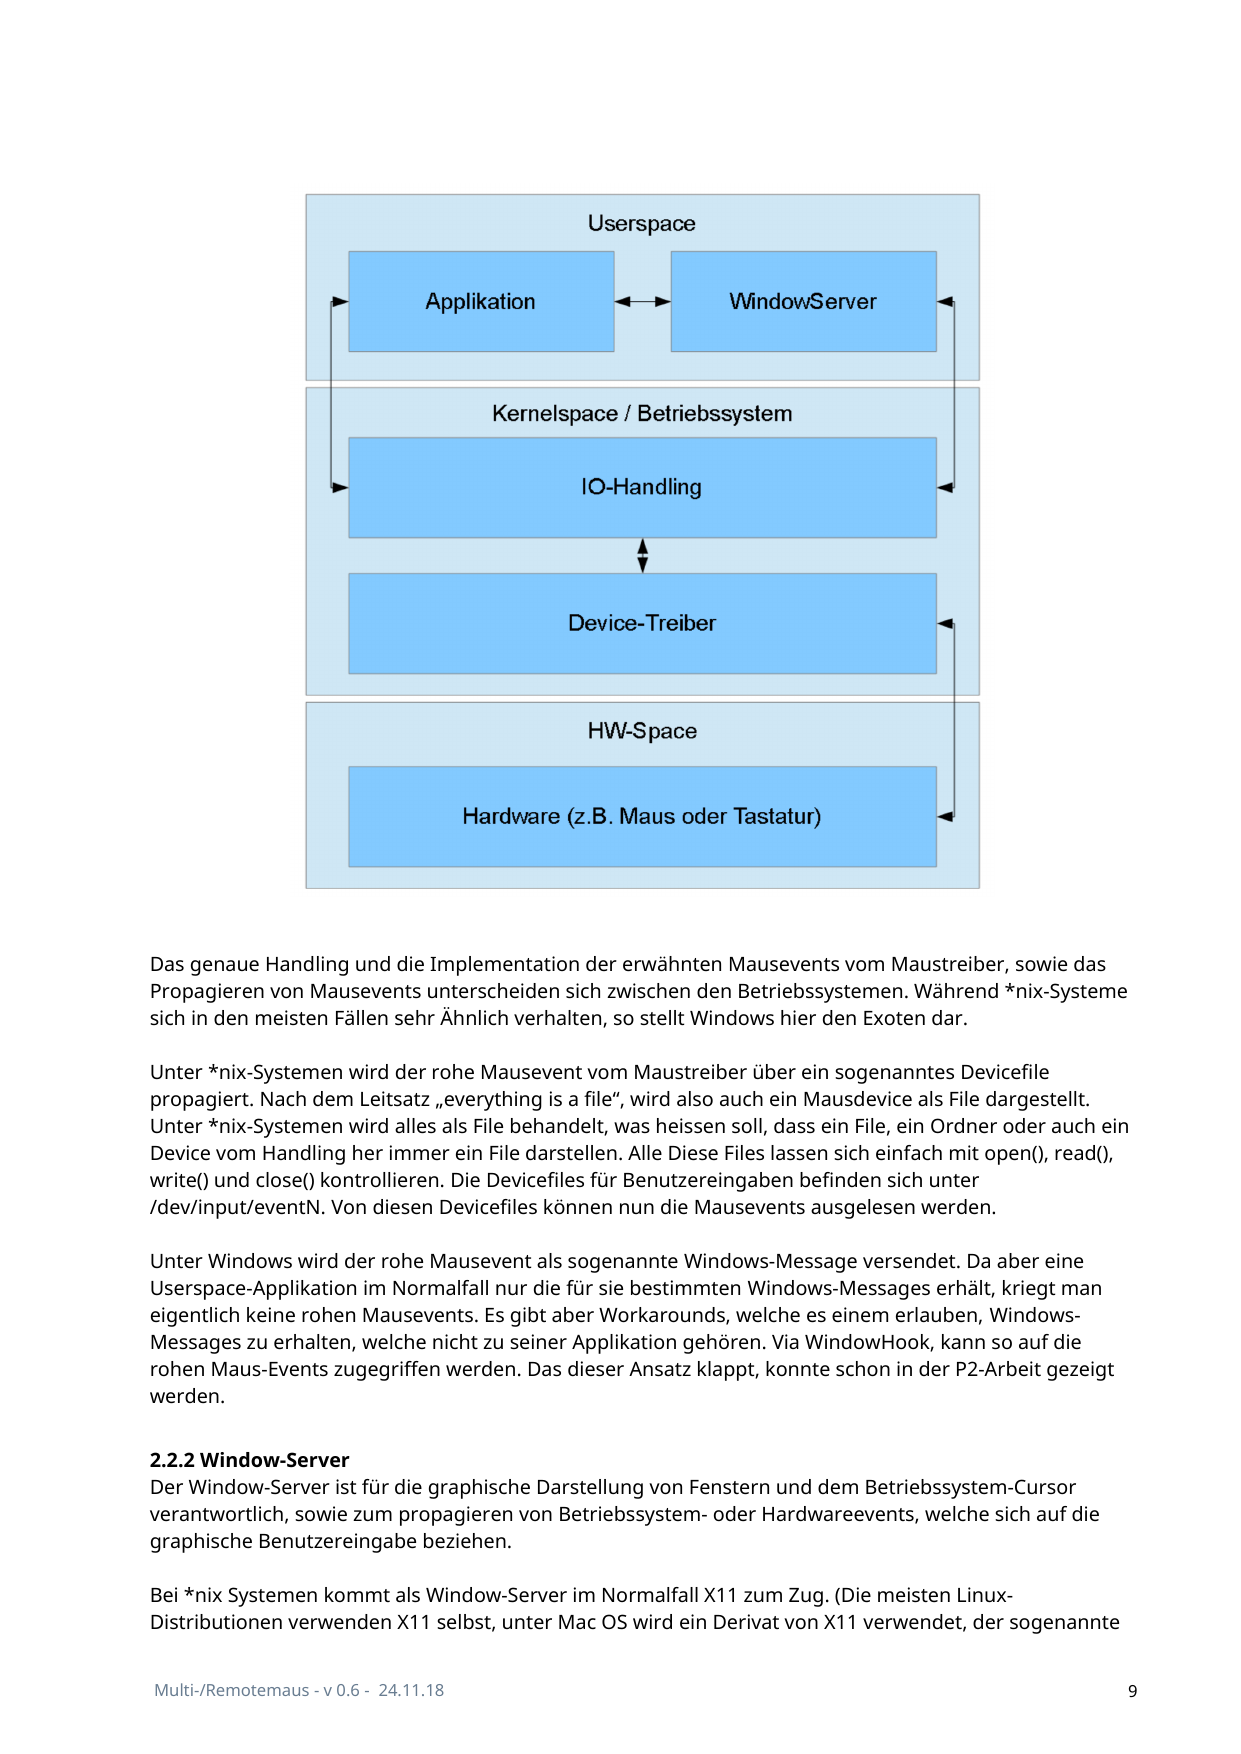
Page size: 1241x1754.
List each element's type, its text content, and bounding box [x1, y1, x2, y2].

picture [290, 183, 995, 897]
text Der Window-Server ist für die graphische Darstellung von Fenstern und dem Betriebssystem-Cursor verantwortlich, sowie zum propagieren von Betriebssystem- oder Hardwareevents, welche sich auf die graphische Benutzereingabe beziehen. [149, 1474, 1136, 1554]
text Bei *nix Systemen kommt als Window-Server im Normalfall X11 zum Zug. (Die meisten Linux-Distributionen verwenden X11 selbst, unter Mac OS wird ein Derivat von X11 verwendet, der sogenannte [149, 1582, 1136, 1636]
subtitle Window-Server [149, 1447, 1136, 1474]
text Das genaue Handling und die Implementation der erwähnten Mausevents vom Maustreiber, sowie das Propagieren von Mausevents unterscheiden sich zwischen den Betriebssystemen. Während *nix-Systeme sich in den meisten Fällen sehr Ähnlich verhalten, so stellt Windows hier den Exoten dar. [149, 951, 1136, 1031]
text Unter Windows wird der rohe Mausevent als sogenannte Windows-Message versendet. Da aber eine Userspace-Applikation im Normalfall nur die für sie bestimmten Windows-Messages erhält, kriegt man eigentlich keine rohen Mausevents. Es gibt aber Workarounds, welche es einem erlauben, Windows-Messages zu erhalten, welche nicht zu seiner Applikation gehören. Via WindowHook, kann so auf die rohen Maus-Events zugegriffen werden. Das dieser Ansatz klappt, konnte schon in der P2-Arbeit gezeigt werden. [149, 1247, 1136, 1409]
text Unter *nix-Systemen wird der rohe Mausevent vom Maustreiber über ein sogenanntes Devicefile propagiert. Nach dem Leitsatz „everything is a file“, wird also auch ein Mausdevice als File dargestellt. Unter *nix-Systemen wird alles als File behandelt, was heissen soll, dass ein File, ein Ordner oder auch ein Device vom Handling her immer ein File darstellen. Alle Diese Files lassen sich einfach mit open(), read(), write() und close() kontrollieren. Die Devicefiles für Benutzereingaben befinden sich unter /dev/input/eventN. Von diesen Devicefiles können nun die Mausevents ausgelesen werden. [149, 1058, 1136, 1220]
